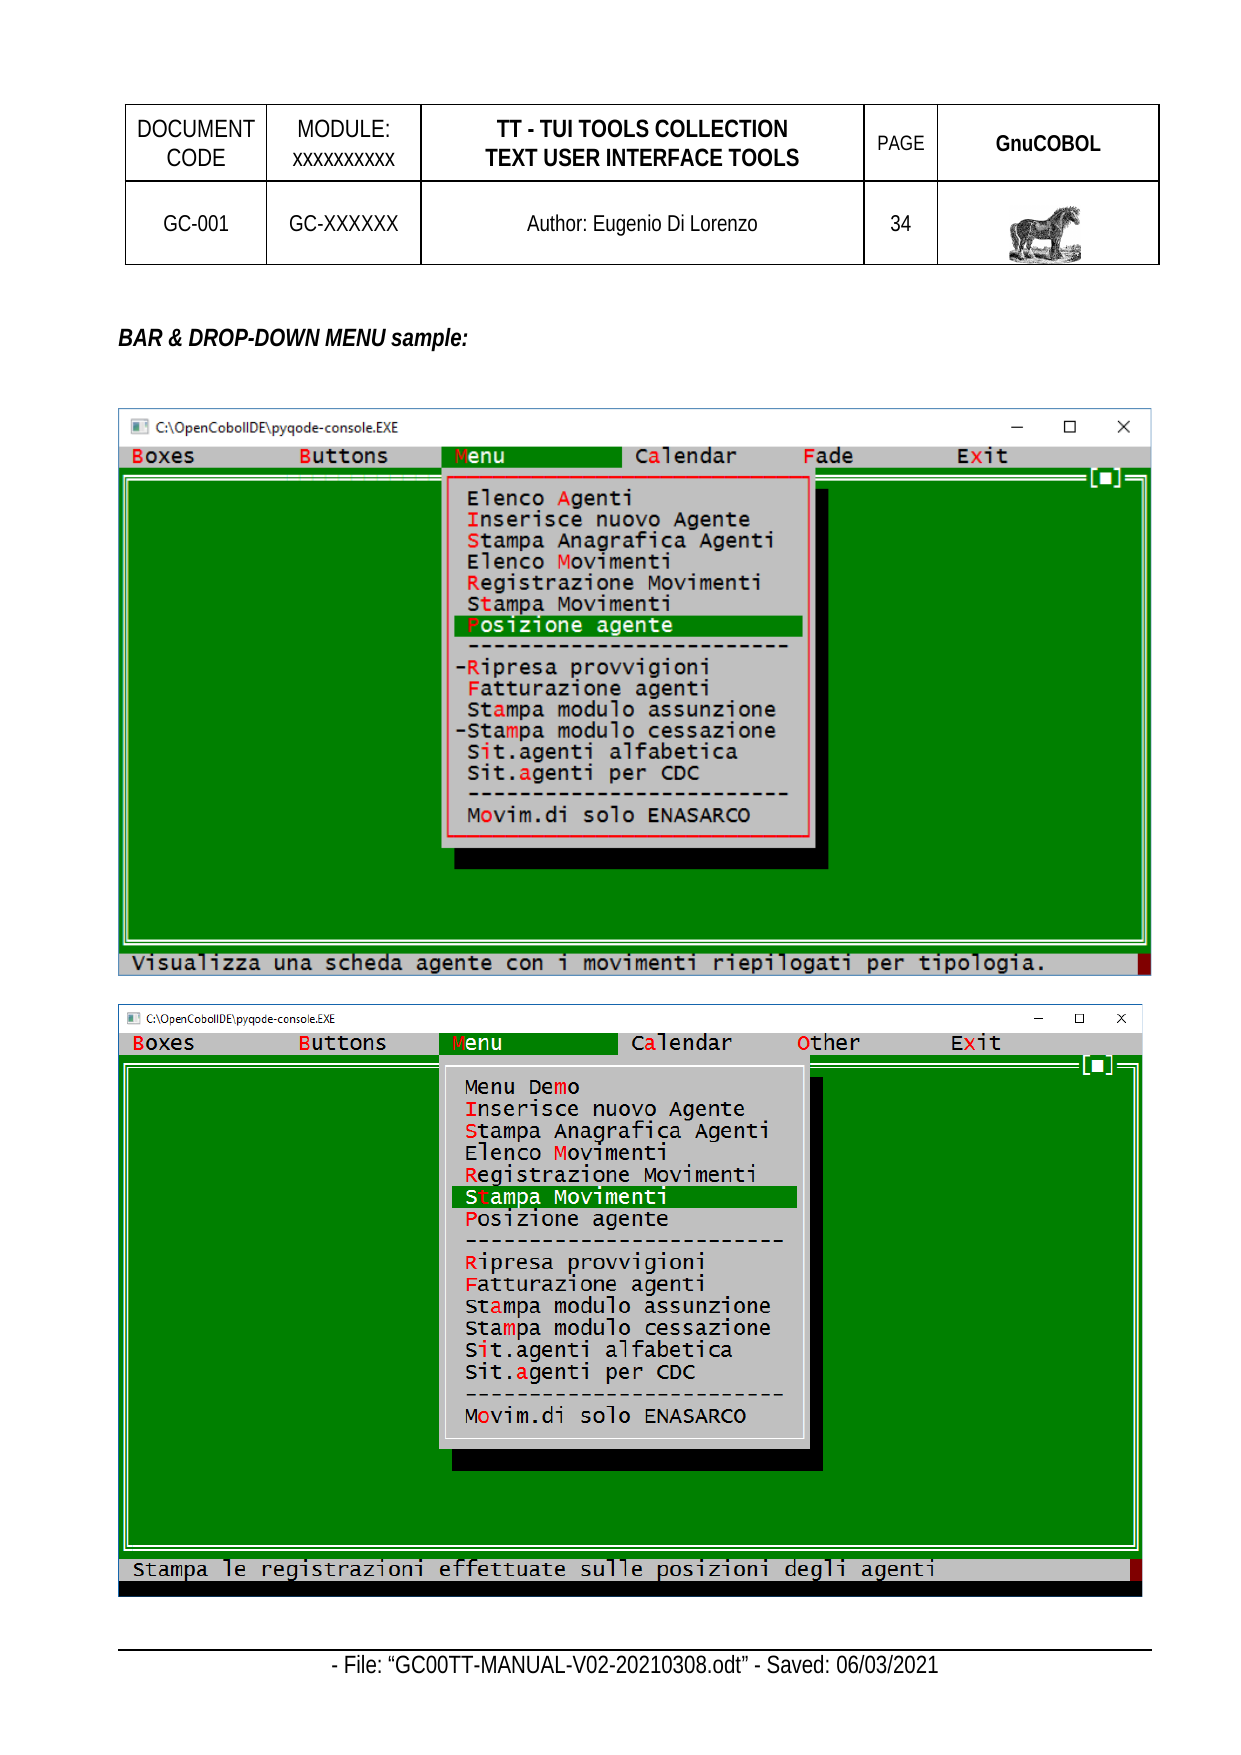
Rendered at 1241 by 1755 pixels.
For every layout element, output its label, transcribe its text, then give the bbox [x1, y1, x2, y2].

text BAR & DROP-DOWN MENU sample: [118, 322, 1152, 351]
